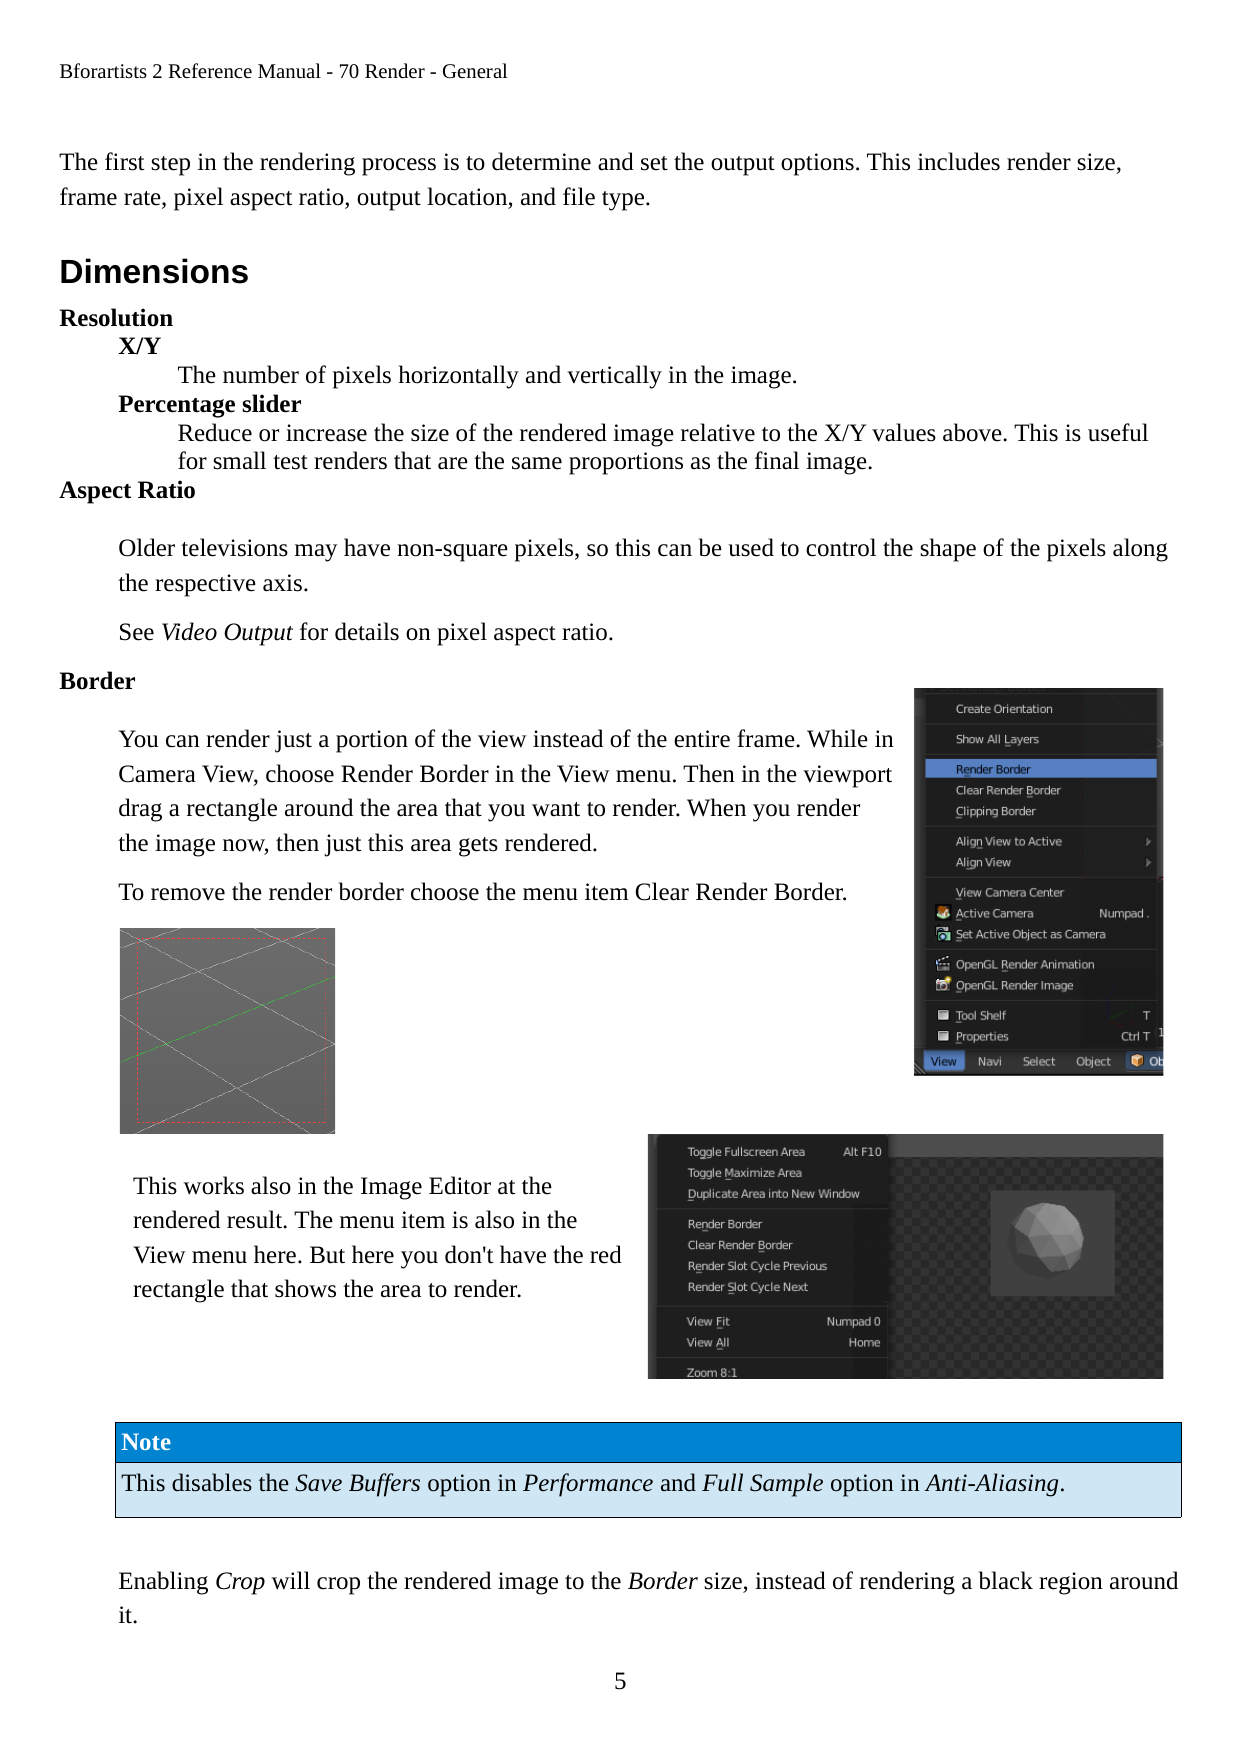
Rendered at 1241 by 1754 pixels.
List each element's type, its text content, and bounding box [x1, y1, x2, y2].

subtitle X/Y [118, 331, 1181, 360]
text See Video Output for details on pixel aspect ratio. [118, 617, 1181, 646]
list Reduce or increase the size of the rendered image relative to the X/Y values above. This is useful for small test renders that are the same proportions as the final image. [177, 418, 1181, 475]
subtitle Dimensions [59, 251, 1181, 290]
text Enabling Crop will crop the rendered image to the Border size, instead of rendering a black region around it. [118, 1566, 1181, 1629]
text To remove the render border choose the menu item Clear Render Border. [118, 877, 913, 905]
text You can render just a portion of the view instead of the entire frame. While in Camera View, choose Render Border in the View menu. Then in the viewport drag a rectangle around the area that you want to render. When you render the image now, then just this area gets rendered. [118, 724, 913, 856]
table_cell This disables the Save Buffers option in Performance and Full Sample option in Anti-Aliasing. [116, 1463, 1181, 1517]
list The number of pixels horizontally and vertically in the image. [177, 360, 1181, 389]
subtitle Percentage slider [118, 389, 1181, 418]
table_header Note [116, 1423, 1181, 1462]
picture [647, 1134, 1164, 1379]
subtitle Aspect Ratio [59, 475, 1181, 504]
subtitle Resolution [59, 303, 1181, 331]
subtitle Border [59, 666, 1181, 695]
text This works also in the Image Editor at the rendered result. The menu item is also in the View menu here. But here you don't have the red rectangle that shows the area to render. [133, 1171, 647, 1303]
text The first step in the rendering process is to determine and set the output options. This includes render size, frame rate, pixel aspect ratio, output location, and file type. [59, 147, 1181, 210]
picture [119, 928, 336, 1134]
picture [913, 688, 1164, 1076]
text Older televisions may have non-square pixels, so this can be used to control the shape of the pixels along the respective axis. [118, 533, 1181, 597]
